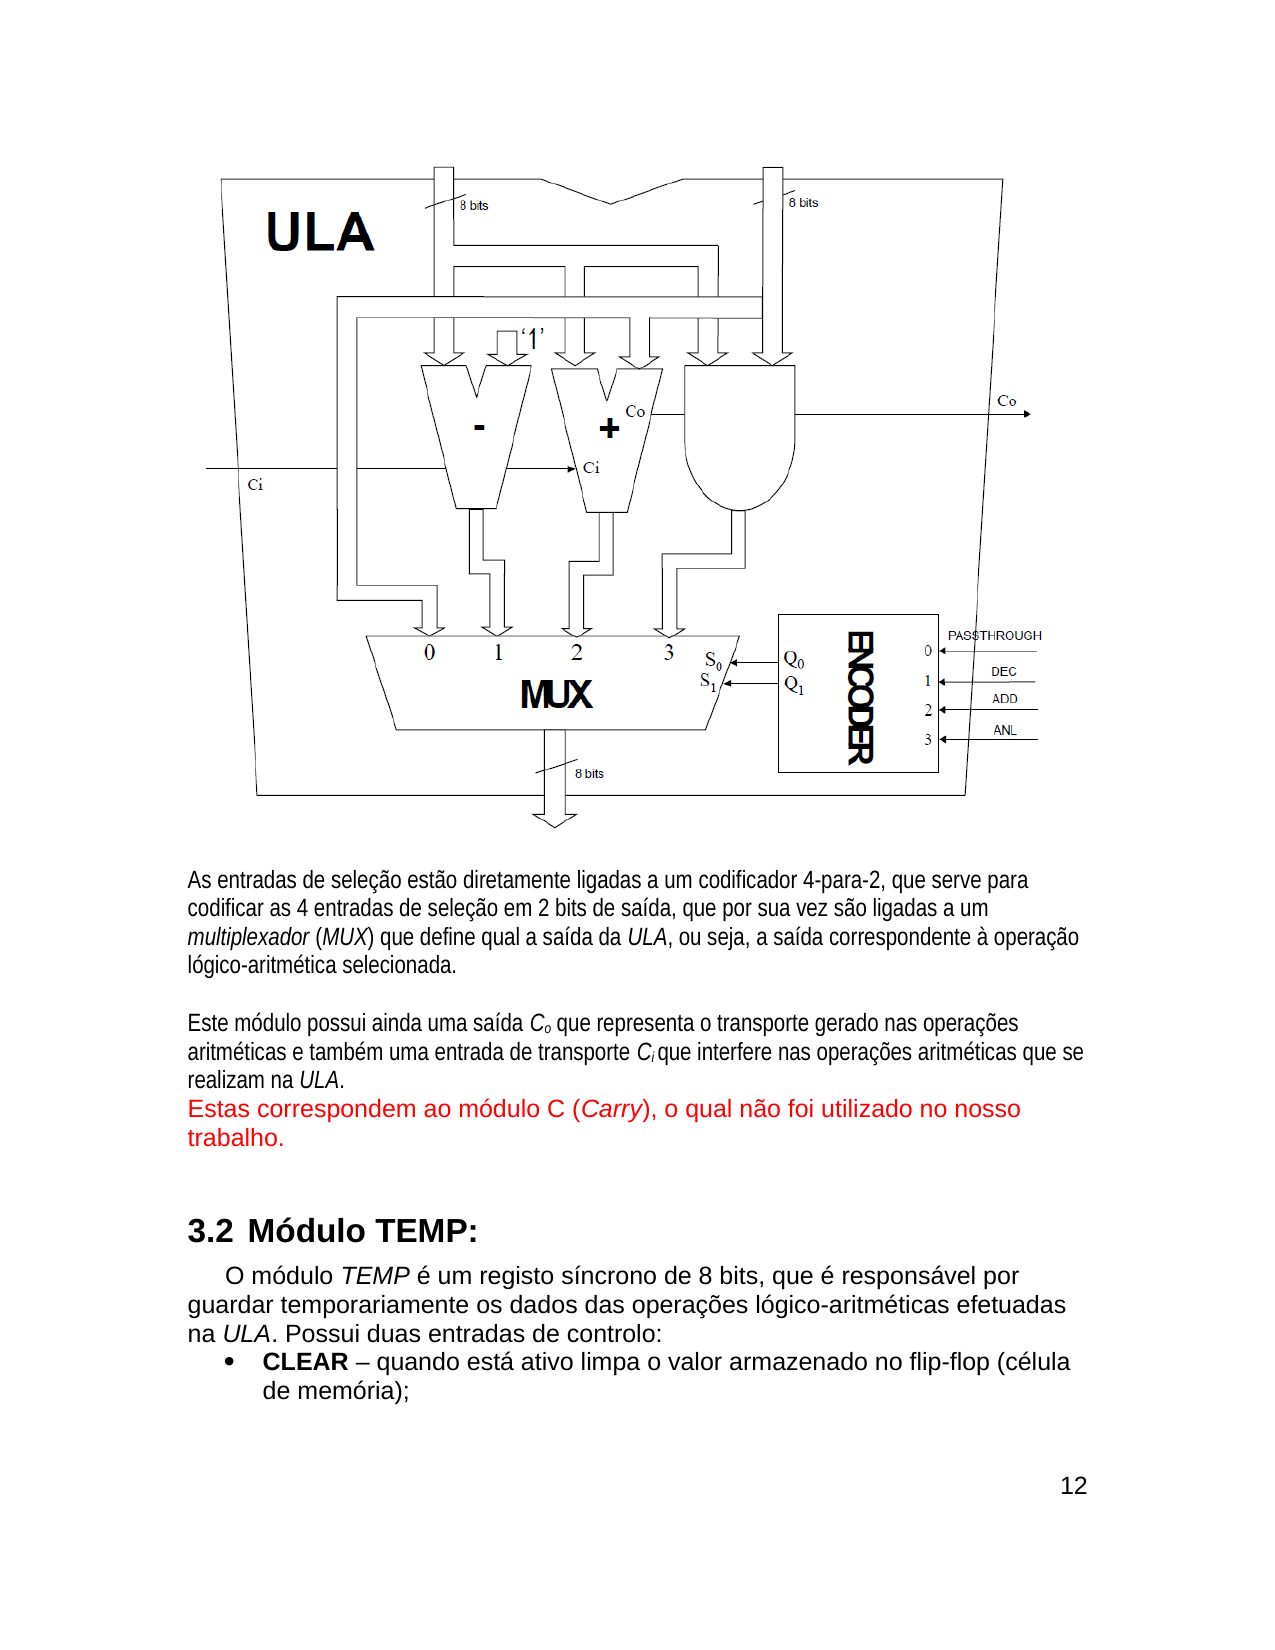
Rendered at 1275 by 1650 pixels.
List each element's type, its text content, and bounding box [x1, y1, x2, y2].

list CLEAR – quando está ativo limpa o valor armazenado no flip-flop (célula de memória); [225, 1347, 1087, 1405]
picture [187, 150, 1063, 836]
text Este módulo possui ainda uma saída Co que representa o transporte gerado nas operações aritméticas e também uma entrada de transporte Ci que interfere nas operações aritméticas que se realizam na ULA. [187, 1008, 1087, 1094]
text O módulo TEMP é um registo síncrono de 8 bits, que é responsável por guardar temporariamente os dados das operações lógico-aritméticas efetuadas na ULA. Possui duas entradas de controlo: [187, 1261, 1087, 1347]
text As entradas de seleção estão diretamente ligadas a um codificador 4-para-2, que serve para codificar as 4 entradas de seleção em 2 bits de saída, que por sua vez são ligadas a um multiplexador (MUX) que define qual a saída da ULA, ou seja, a saída correspondente à operação lógico-aritmética selecionada. [187, 864, 1087, 979]
text Estas correspondem ao módulo C (Carry), o qual não foi utilizado no nosso trabalho. [187, 1094, 1087, 1151]
subtitle Módulo TEMP: [179, 1207, 1096, 1253]
